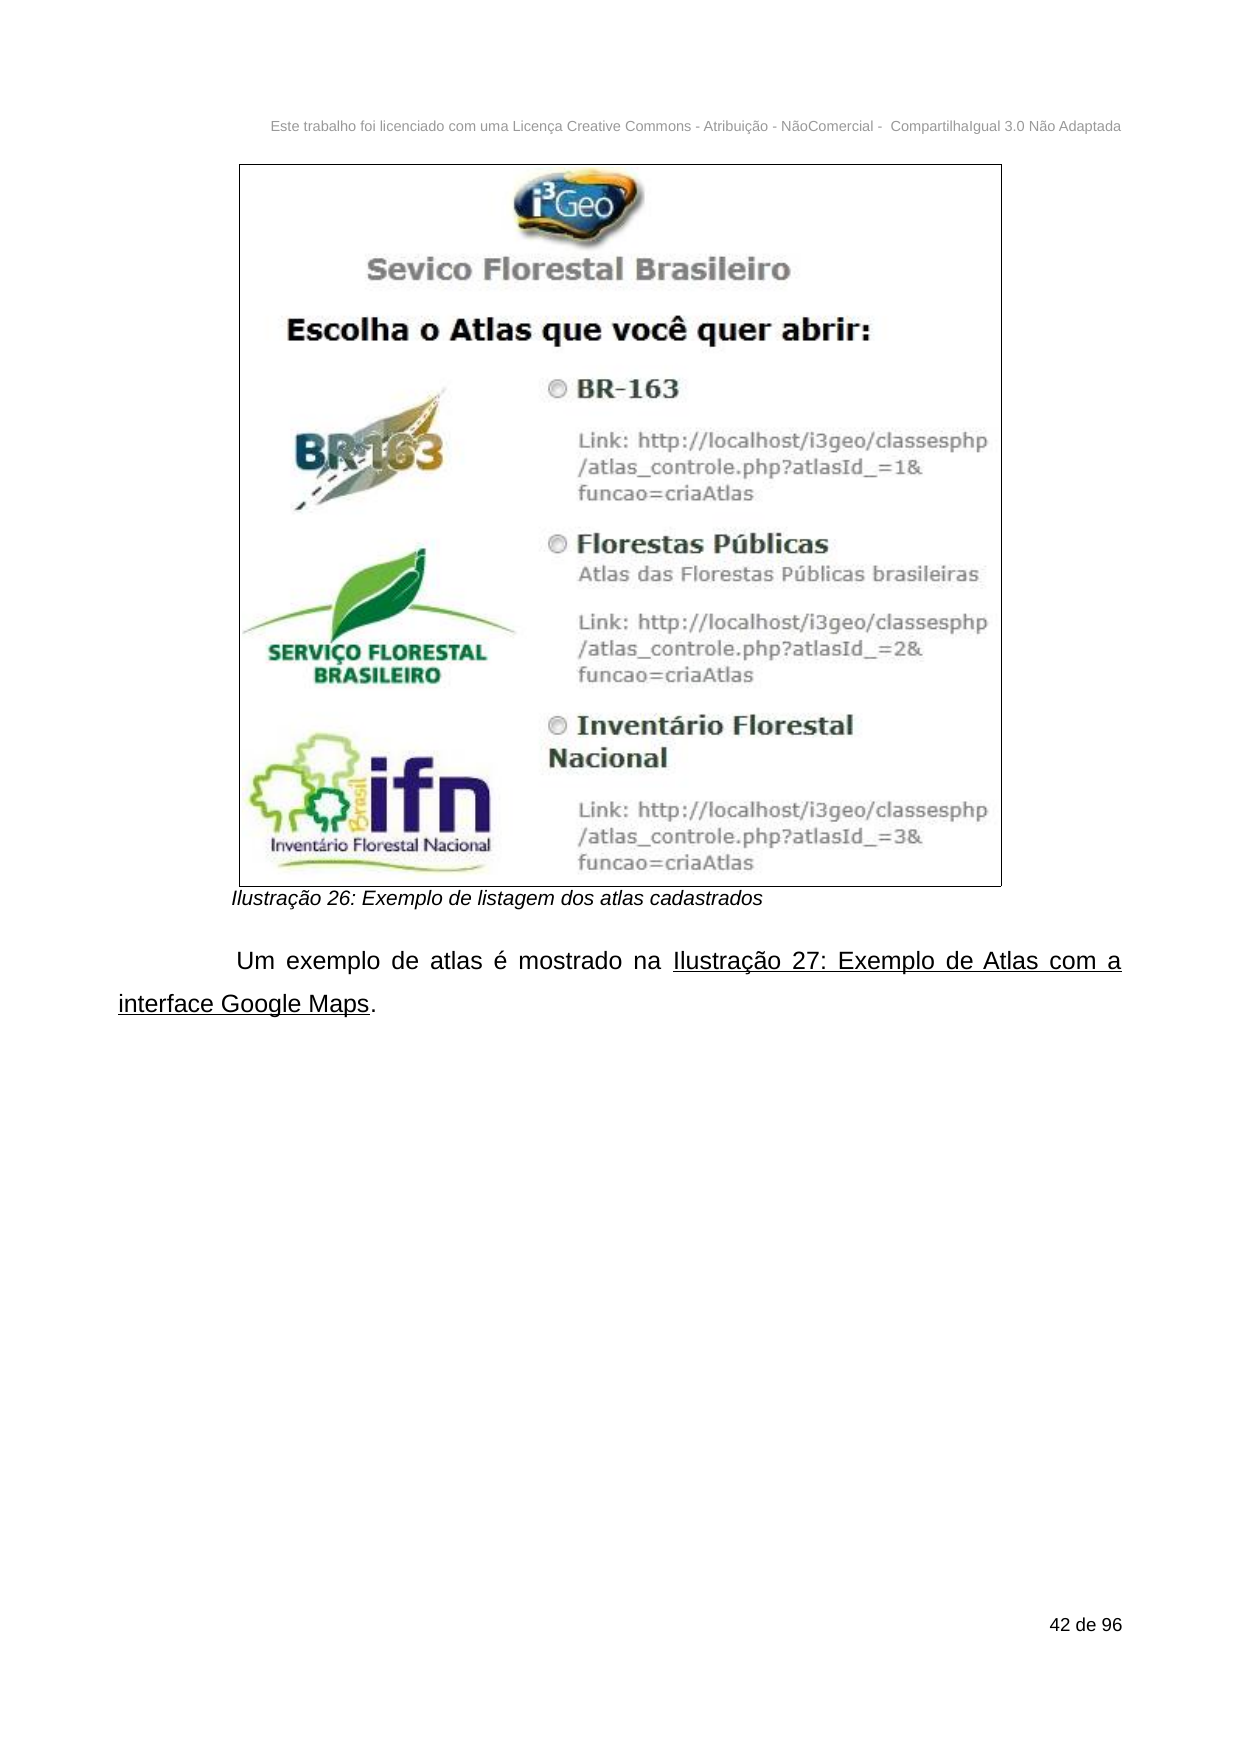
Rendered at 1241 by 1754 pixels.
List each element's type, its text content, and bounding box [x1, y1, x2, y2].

text Ilustração 26: Exemplo de listagem dos atlas cadastrados [231, 177, 1009, 910]
picture [241, 167, 999, 884]
text Um exemplo de atlas é mostrado na Ilustração 27: Exemplo de Atlas com a interface Google Maps. [118, 164, 1122, 1017]
